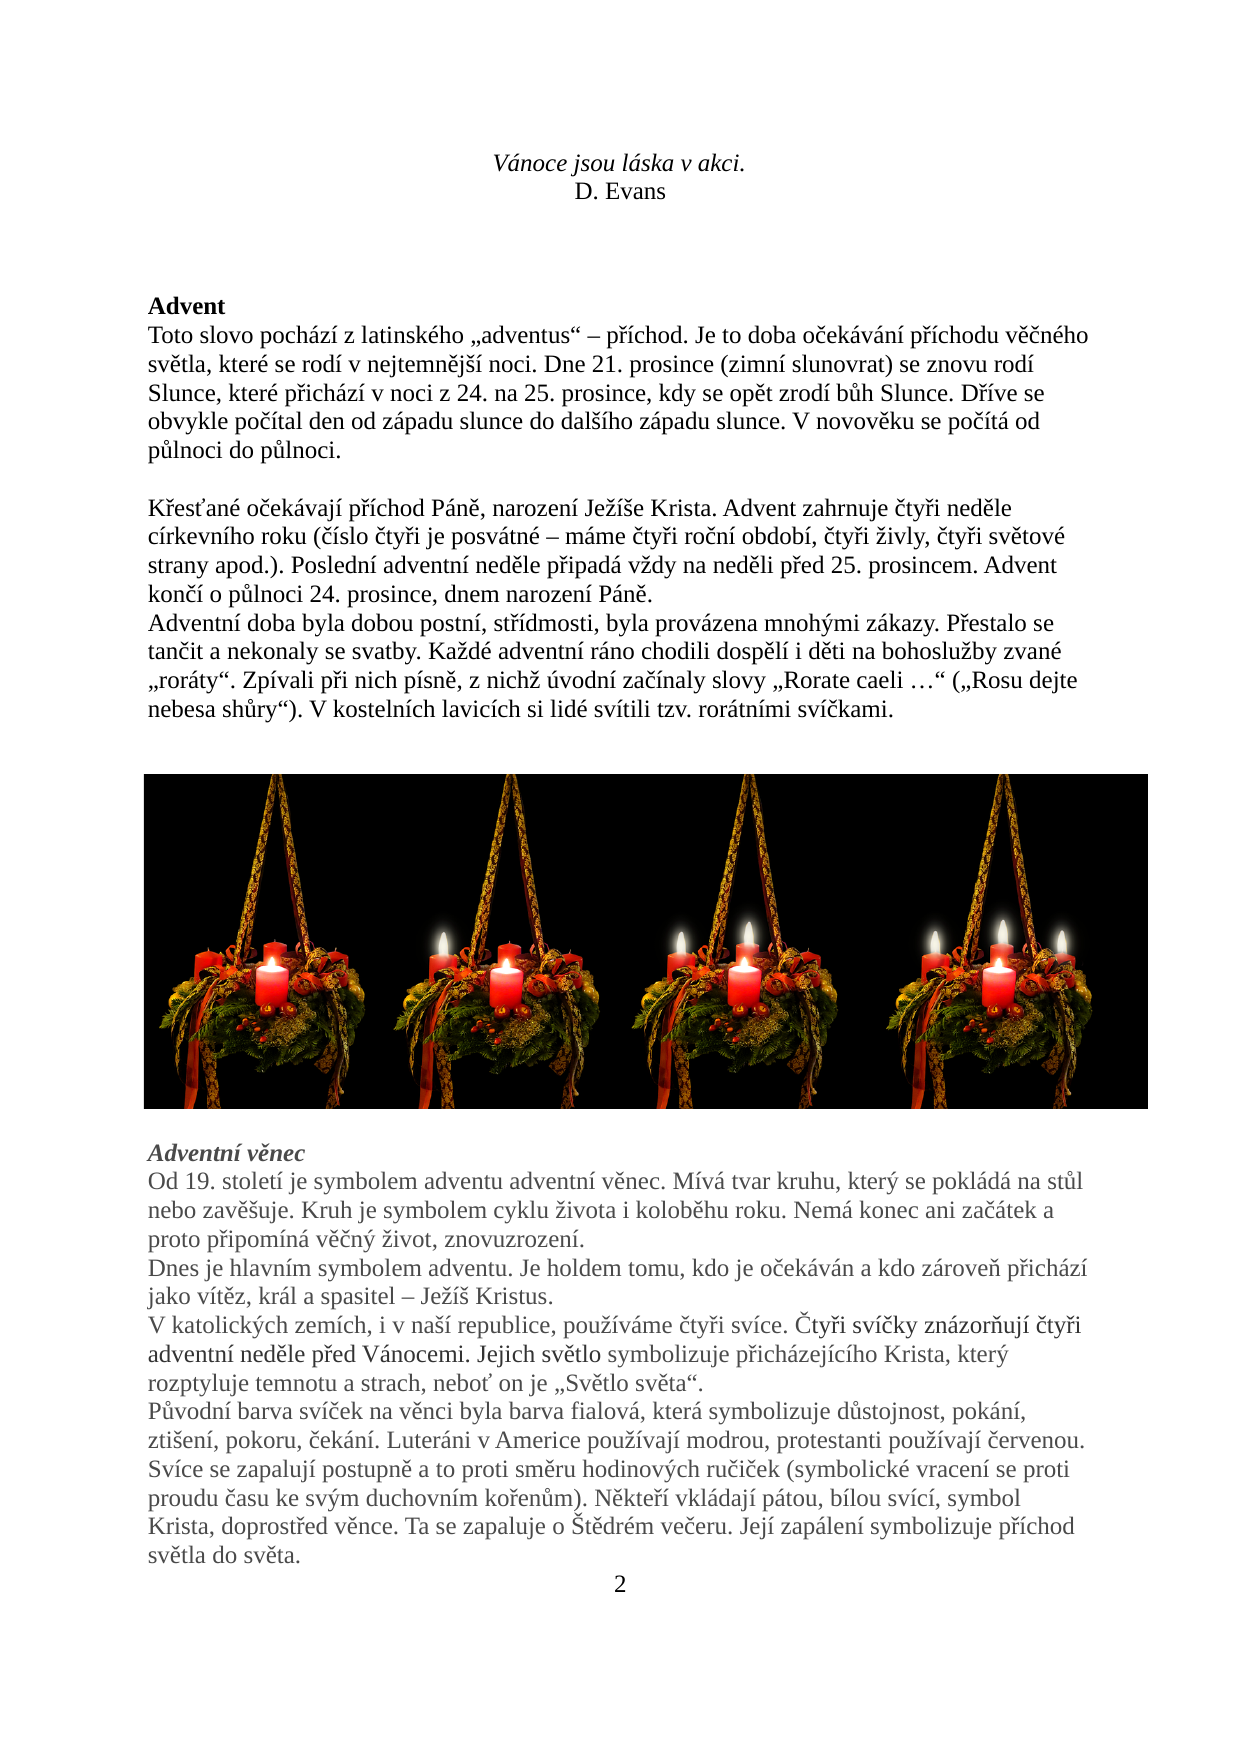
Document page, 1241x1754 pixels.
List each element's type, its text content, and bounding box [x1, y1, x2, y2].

text Dnes je hlavním symbolem adventu. Je holdem tomu, kdo je očekáván a kdo zároveň přichází jako vítěz, král a spasitel – Ježíš Kristus. [148, 1253, 1093, 1310]
picture [143, 774, 1148, 1109]
text Od 19. století je symbolem adventu adventní věnec. Mívá tvar kruhu, který se pokládá na stůl nebo zavěšuje. Kruh je symbolem cyklu života i koloběhu roku. Nemá konec ani začátek a proto připomíná věčný život, znovuzrození. [148, 1166, 1093, 1253]
text Toto slovo pochází z latinského „adventus“ – příchod. Je to doba očekávání příchodu věčného světla, které se rodí v nejtemnější noci. Dne 21. prosince (zimní slunovrat) se znovu rodí Slunce, které přichází v noci z 24. na 25. prosince, kdy se opět zrodí bůh Slunce. Dříve se obvykle počítal den od západu slunce do dalšího západu slunce. V novověku se počítá od půlnoci do půlnoci. [148, 320, 1093, 464]
text V katolických zemích, i v naší republice, používáme čtyři svíce. Čtyři svíčky znázorňují čtyři adventní neděle před Vánocemi. Jejich světlo symbolizuje přicházejícího Krista, který rozptyluje temnotu a strach, neboť on je „Světlo světa“. Původní barva svíček na věnci byla barva fialová, která symbolizuje důstojnost, pokání, ztišení, pokoru, čekání. Luteráni v Americe používají modrou, protestanti používají červenou. Svíce se zapalují postupně a to proti směru hodinových ručiček (symbolické vracení se proti proudu času ke svým duchovním kořenům). Někteří vkládají pátou, bílou svící, symbol Krista, doprostřed věnce. Ta se zapaluje o Štědrém večeru. Její zapálení symbolizuje příchod světla do světa. [148, 1310, 1093, 1569]
text Křesťané očekávají příchod Páně, narození Ježíše Krista. Advent zahrnuje čtyři neděle církevního roku (číslo čtyři je posvátné – máme čtyři roční období, čtyři živly, čtyři světové strany apod.). Poslední adventní neděle připadá vždy na neděli před 25. prosincem. Advent končí o půlnoci 24. prosince, dnem narození Páně. [148, 493, 1093, 608]
text Adventní věnec [148, 1138, 1093, 1166]
text Advent [148, 291, 1093, 320]
text D. Evans [148, 176, 1093, 205]
text 2 [148, 1569, 1093, 1598]
text Adventní doba byla dobou postní, střídmosti, byla provázena mnohými zákazy. Přestalo se tančit a nekonaly se svatby. Každé adventní ráno chodili dospělí i děti na bohoslužby zvané „roráty“. Zpívali při nich písně, z nichž úvodní začínaly slovy „Rorate caeli …“ („Rosu dejte nebesa shůry“). V kostelních lavicích si lidé svítili tzv. rorátními svíčkami. [148, 608, 1093, 723]
text Vánoce jsou láska v akci. [148, 148, 1093, 176]
